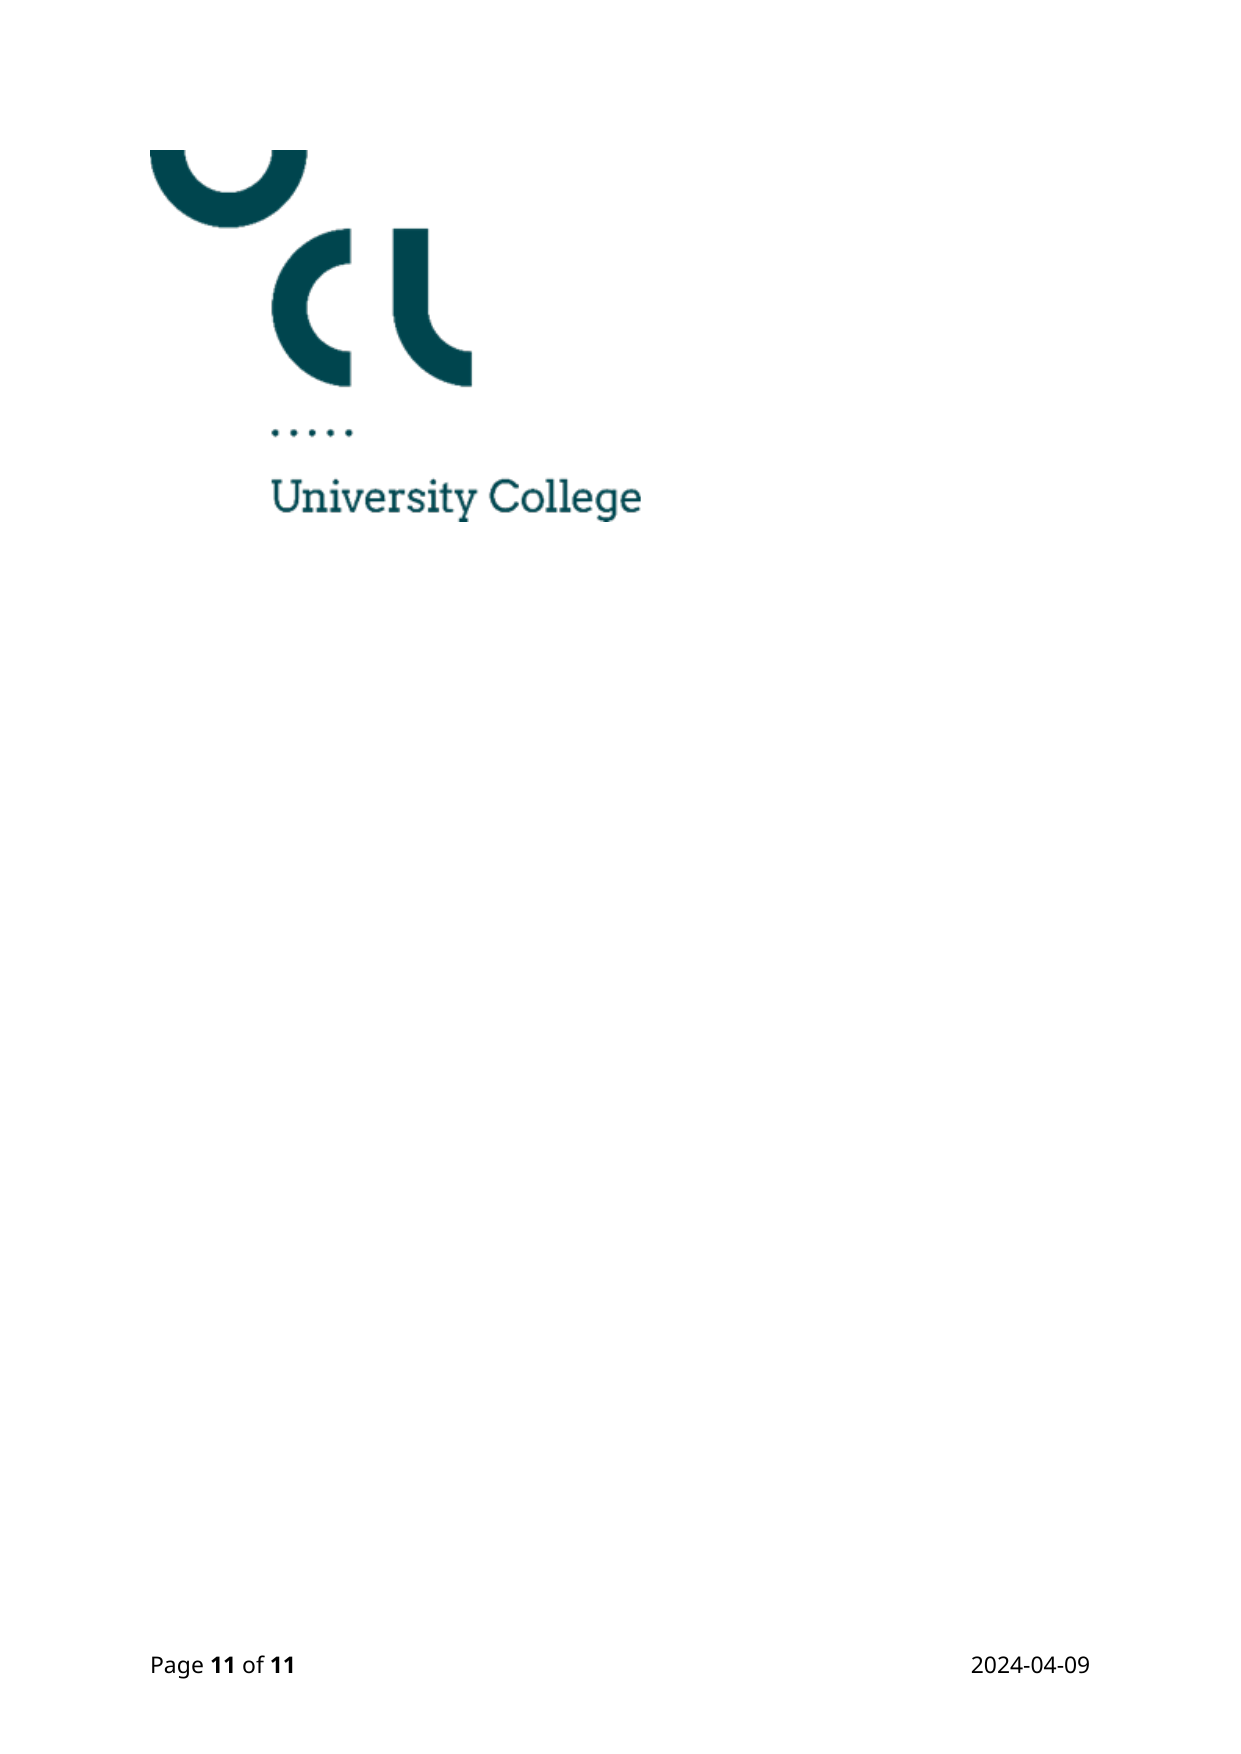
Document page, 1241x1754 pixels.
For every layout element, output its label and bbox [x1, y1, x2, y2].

picture [150, 150, 641, 522]
